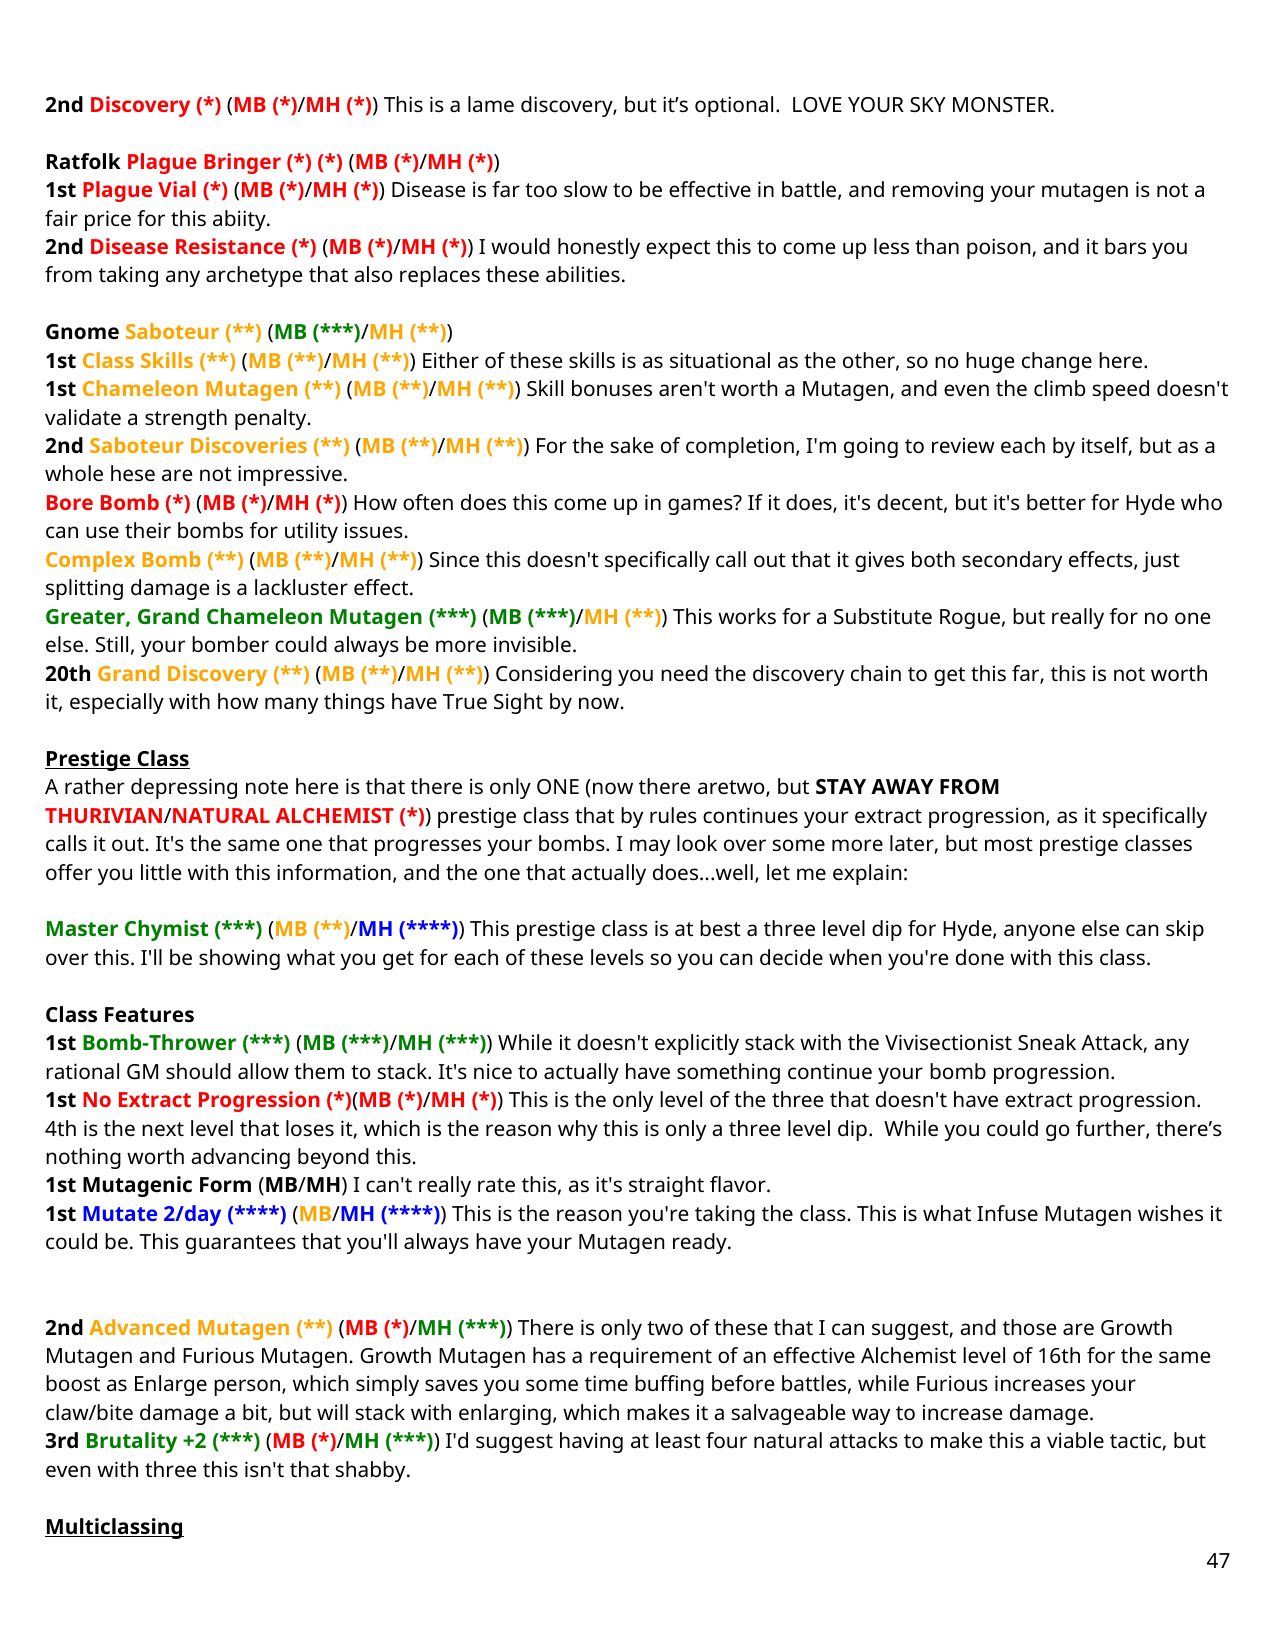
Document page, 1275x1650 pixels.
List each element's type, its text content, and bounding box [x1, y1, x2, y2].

text 20th Grand Discovery (**) (MB (**)/MH (**)) Considering you need the discovery chain to get this far, this is not worth it, especially with how many things have True Sight by now. [45, 659, 1230, 716]
text Greater, Grand Chameleon Mutagen (***) (MB (***)/MH (**)) This works for a Substitute Rogue, but really for no one else. Still, your bomber could always be more invisible. [45, 602, 1230, 659]
text Class Features [45, 1000, 1230, 1028]
text 1st Class Skills (**) (MB (**)/MH (**)) Either of these skills is as situational as the other, so no huge change here. [45, 346, 1230, 374]
text Gnome Saboteur (**) (MB (***)/MH (**)) [45, 317, 1230, 346]
text Bore Bomb (*) (MB (*)/MH (*)) How often does this come up in games? If it does, it's decent, but it's better for Hyde who can use their bombs for utility issues. [45, 488, 1230, 545]
text 2nd Advanced Mutagen (**) (MB (*)/MH (***)) There is only two of these that I can suggest, and those are Growth Mutagen and Furious Mutagen. Growth Mutagen has a requirement of an effective Alchemist level of 16th for the same boost as Enlarge person, which simply saves you some time buffing before battles, while Furious increases your claw/bite damage a bit, but will stack with enlarging, which makes it a salvageable way to increase damage. [45, 1313, 1230, 1426]
text 2nd Saboteur Discoveries (**) (MB (**)/MH (**)) For the sake of completion, I'm going to review each by itself, but as a whole hese are not impressive. [45, 431, 1230, 488]
text 1st Mutate 2/day (****) (MB/MH (****)) This is the reason you're taking the class. This is what Infuse Mutagen wishes it could be. This guarantees that you'll always have your Mutagen ready. [45, 1199, 1230, 1256]
text 2nd Disease Resistance (*) (MB (*)/MH (*)) I would honestly expect this to come up less than poison, and it bars you from taking any archetype that also replaces these abilities. [45, 232, 1230, 289]
text Master Chymist (***) (MB (**)/MH (****)) This prestige class is at best a three level dip for Hyde, anyone else can skip over this. I'll be showing what you get for each of these levels so you can decide when you're done with this class. [45, 914, 1230, 971]
text 1st Bomb-Thrower (***) (MB (***)/MH (***)) While it doesn't explicitly stack with the Vivisectionist Sneak Attack, any rational GM should allow them to stack. It's nice to actually have something continue your bomb progression. [45, 1028, 1230, 1085]
text Complex Bomb (**) (MB (**)/MH (**)) Since this doesn't specifically call out that it gives both secondary effects, just splitting damage is a lackluster effect. [45, 545, 1230, 602]
text Ratfolk Plague Bringer (*) (*) (MB (*)/MH (*)) [45, 147, 1230, 175]
text Prestige Class [45, 744, 1230, 772]
text 1st Plague Vial (*) (MB (*)/MH (*)) Disease is far too slow to be effective in battle, and removing your mutagen is not a fair price for this abiity. [45, 175, 1230, 232]
text 1st No Extract Progression (*)(MB (*)/MH (*)) This is the only level of the three that doesn't have extract progression. 4th is the next level that loses it, which is the reason why this is only a three level dip. While you could go further, there’s nothing worth advancing beyond this. [45, 1085, 1230, 1171]
text 1st Mutagenic Form (MB/MH) I can't really rate this, as it's straight flavor. [45, 1171, 1230, 1199]
text 2nd Discovery (*) (MB (*)/MH (*)) This is a lame discovery, but it’s optional. LOVE YOUR SKY MONSTER. [45, 90, 1230, 118]
text Multiclassing [45, 1512, 1230, 1540]
text 3rd Brutality +2 (***) (MB (*)/MH (***)) I'd suggest having at least four natural attacks to make this a viable tactic, but even with three this isn't that shabby. [45, 1426, 1230, 1483]
text 1st Chameleon Mutagen (**) (MB (**)/MH (**)) Skill bonuses aren't worth a Mutagen, and even the climb speed doesn't validate a strength penalty. [45, 374, 1230, 431]
text A rather depressing note here is that there is only ONE (now there aretwo, but STAY AWAY FROM THURIVIAN/NATURAL ALCHEMIST (*)) prestige class that by rules continues your extract progression, as it specifically calls it out. It's the same one that progresses your bombs. I may look over some more later, but most prestige classes offer you little with this information, and the one that actually does...well, let me explain: [45, 772, 1230, 886]
